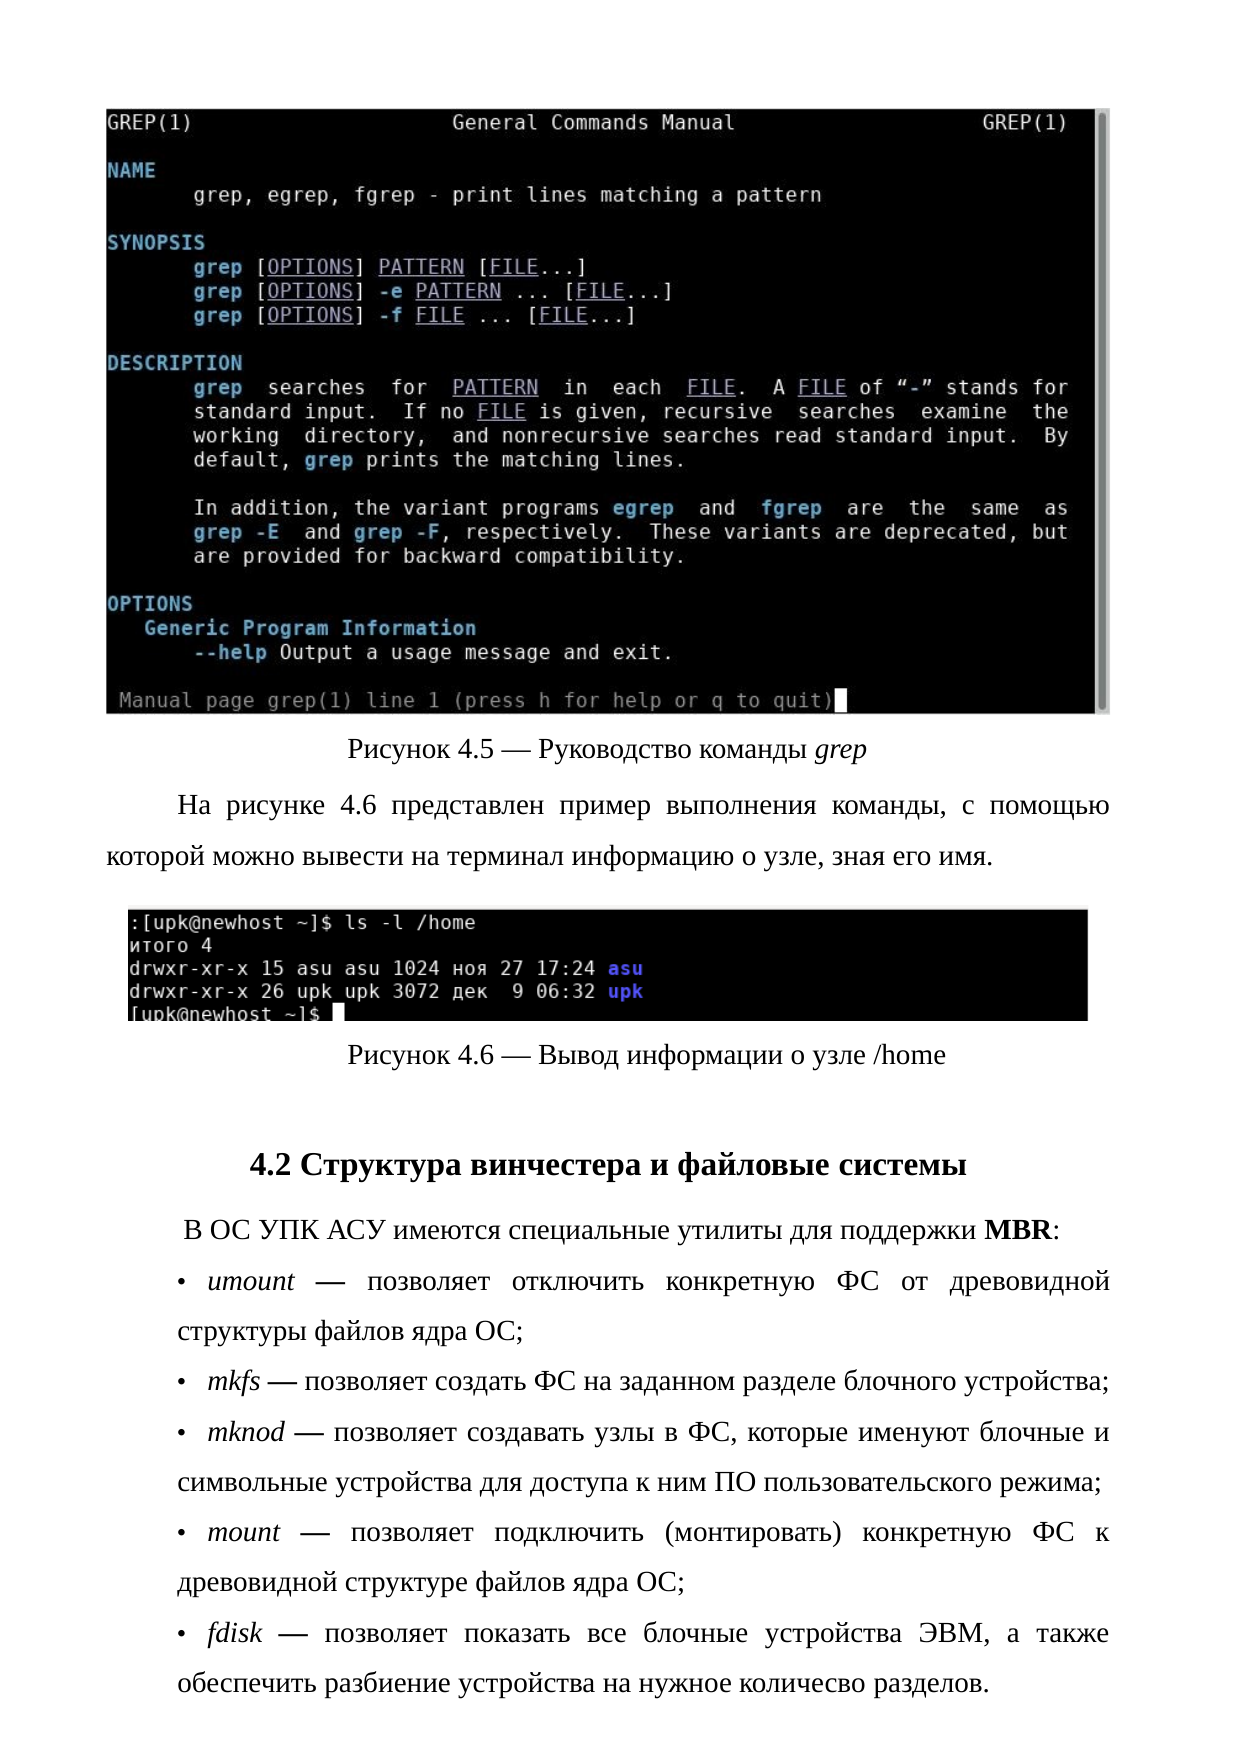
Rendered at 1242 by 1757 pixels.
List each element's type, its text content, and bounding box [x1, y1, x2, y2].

text На рисунке 4.6 представлен пример выполнения команды, с помощью которой можно вывести на терминал информацию о узле, зная его имя. [106, 787, 1110, 871]
list fdisk — позволяет показать все блочные устройства ЭВМ, а также обеспечить разбиение устройства на нужное количесво разделов. [177, 1615, 1110, 1699]
text [106, 81, 1110, 108]
subtitle 4.2 Структура винчестера и файловые системы [106, 1144, 1110, 1182]
list mkfs — позволяет создать ФС на заданном разделе блочного устройства; [177, 1363, 1110, 1397]
picture [128, 905, 1089, 1021]
text Рисунок 4.5 — Руководство команды grep [106, 715, 1110, 765]
list В ОС УПК АСУ имеются специальные утилиты для поддержки MBR: [106, 1212, 1110, 1246]
list umount — позволяет отключить конкретную ФС от древовидной структуры файлов ядра ОС; [177, 1263, 1110, 1347]
picture [106, 108, 1111, 715]
list mount — позволяет подключить (монтировать) конкретную ФС к древовидной структуре файлов ядра ОС; [177, 1514, 1110, 1598]
text Рисунок 4.6 — Вывод информации о узле /home [106, 906, 1110, 1071]
list mknod — позволяет создавать узлы в ФС, которые именуют блочные и символьные устройства для доступа к ним ПО пользовательского режима; [177, 1414, 1110, 1497]
